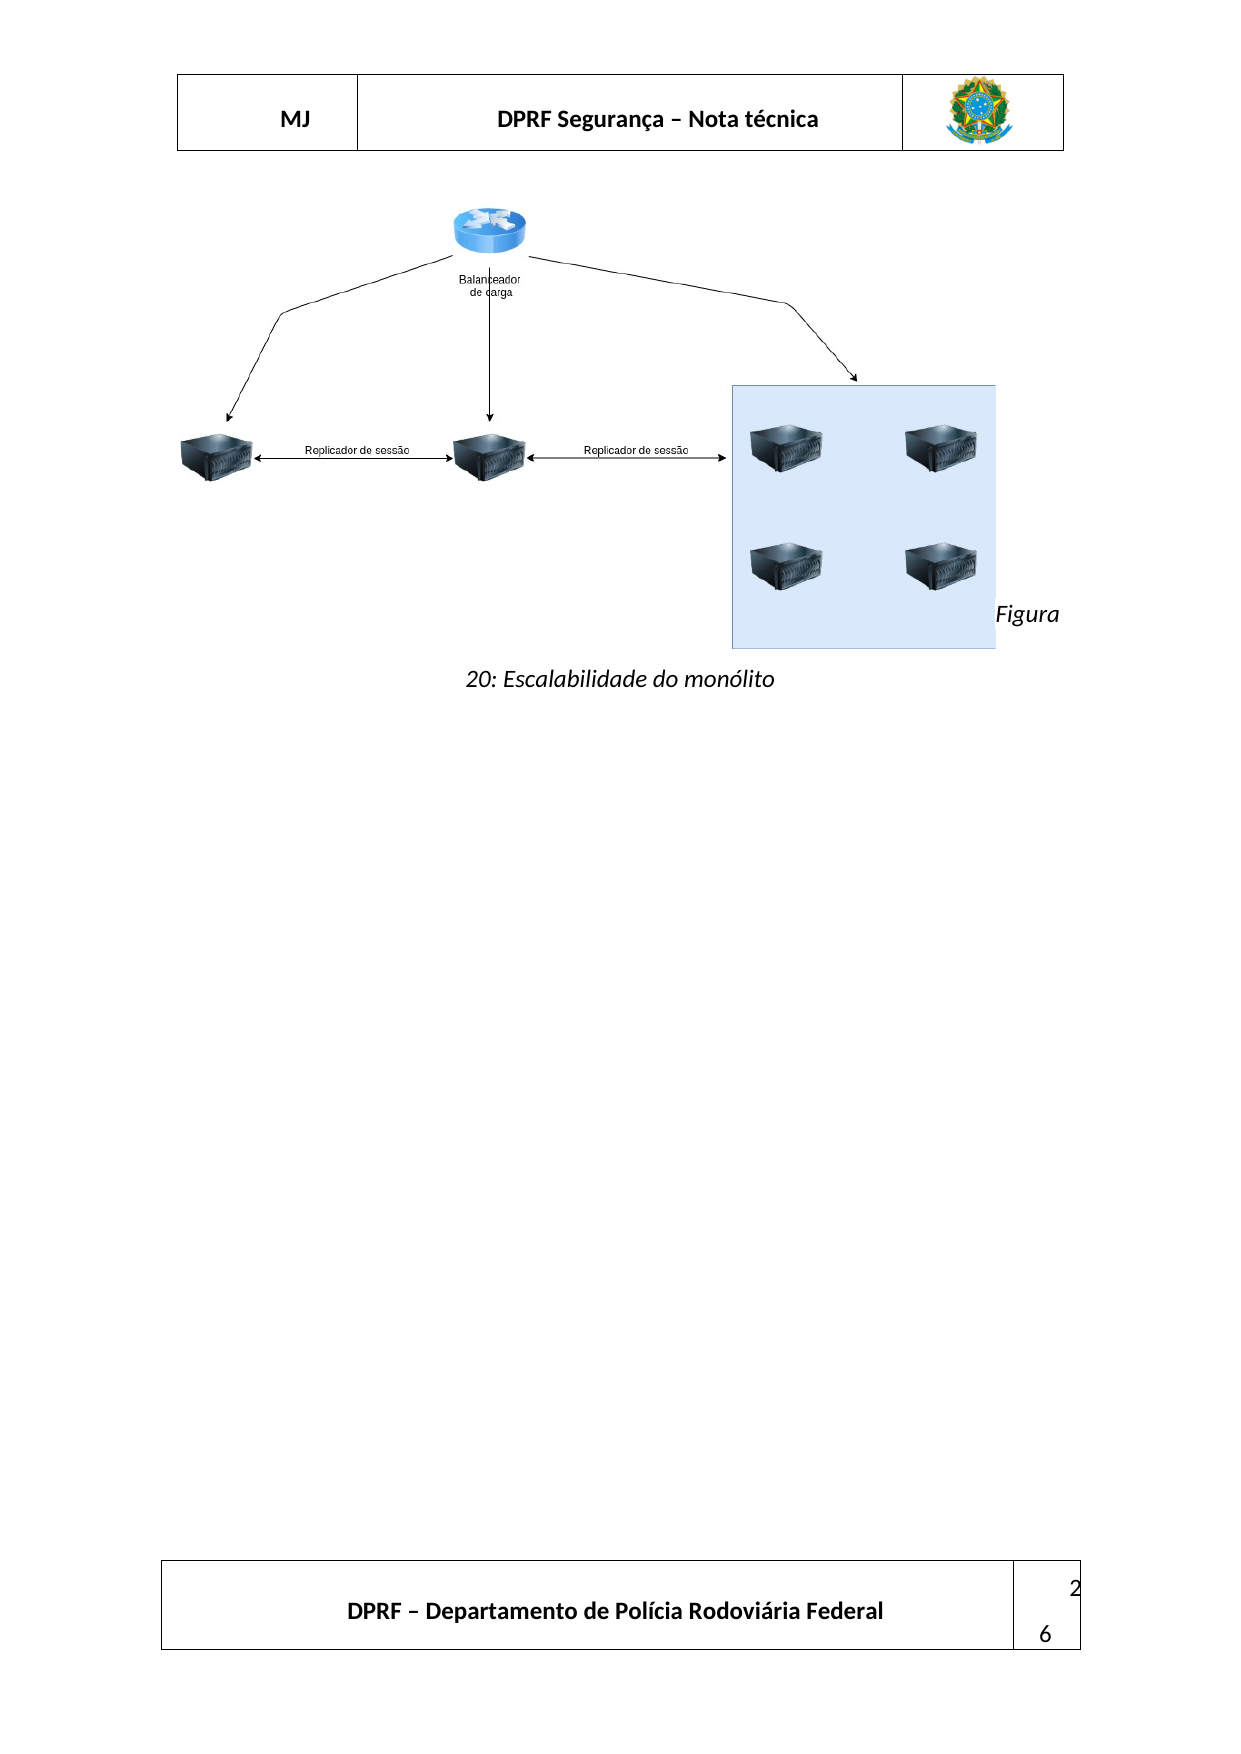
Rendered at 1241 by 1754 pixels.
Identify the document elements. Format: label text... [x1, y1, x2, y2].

picture [180, 194, 996, 649]
text Figura 20: Escalabilidade do monólito [177, 194, 1063, 694]
picture [944, 75, 1020, 149]
